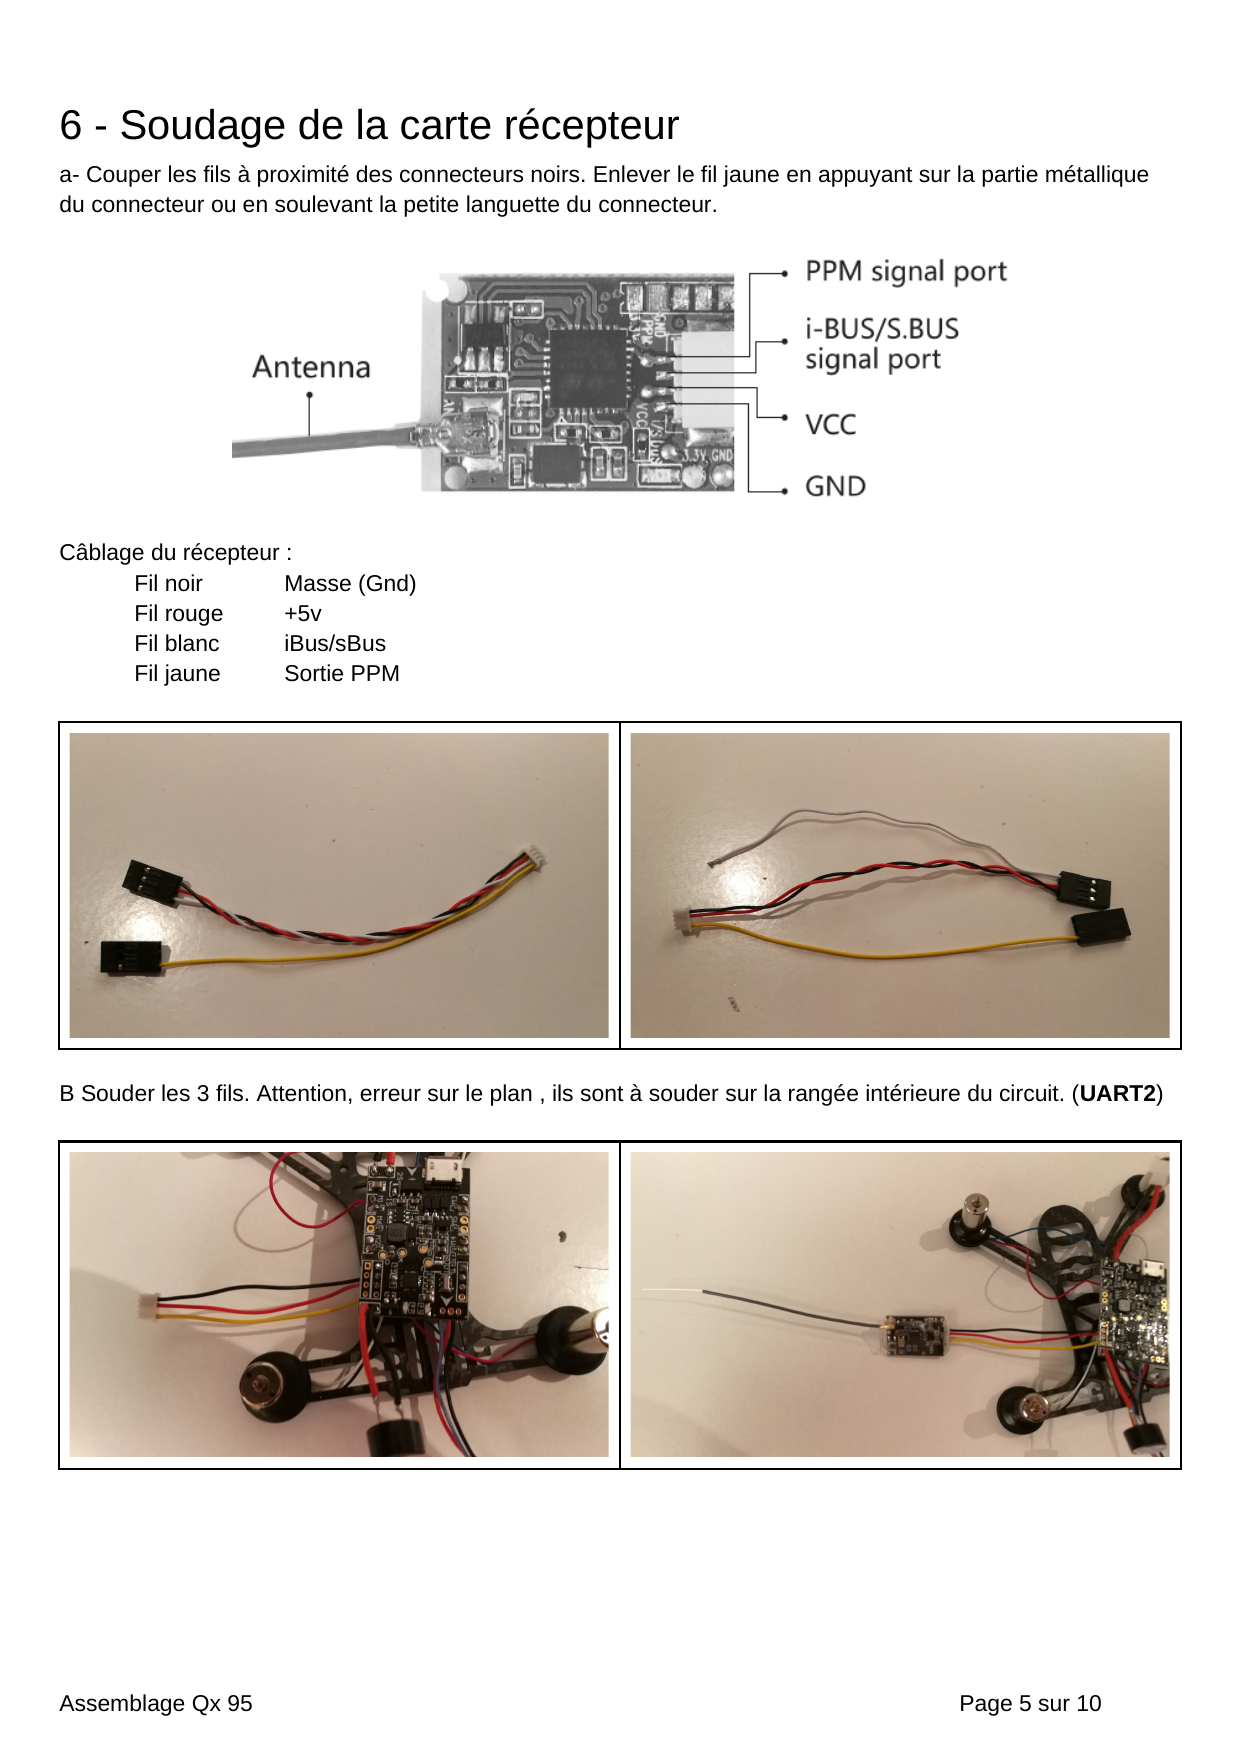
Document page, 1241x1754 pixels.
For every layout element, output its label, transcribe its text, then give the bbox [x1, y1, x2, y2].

picture [69, 1152, 609, 1457]
text Fil blanc iBus/sBus [59, 630, 1181, 656]
table_header [621, 723, 1180, 1048]
picture [69, 733, 609, 1038]
text Fil noir Masse (Gnd) [59, 569, 1181, 596]
text Fil rouge +5v [59, 600, 1181, 626]
table_header [60, 1143, 619, 1467]
picture [630, 1152, 1170, 1457]
text Câblage du récepteur : [59, 539, 1181, 566]
text a- Couper les fils à proximité des connecteurs noirs. Enlever le fil jaune en appuyant sur la partie métallique du connecteur ou en soulevant la petite languette du connecteur. [59, 161, 1181, 218]
picture [232, 221, 1009, 536]
subtitle 6 - Soudage de la carte récepteur [59, 101, 1181, 149]
text Fil jaune Sortie PPM [59, 660, 1181, 686]
table_header [621, 1143, 1180, 1467]
picture [630, 733, 1170, 1038]
text B Souder les 3 fils. Attention, erreur sur le plan , ils sont à souder sur la rangée intérieure du circuit. (UART2) [59, 1080, 1181, 1106]
table_header [60, 723, 619, 1048]
